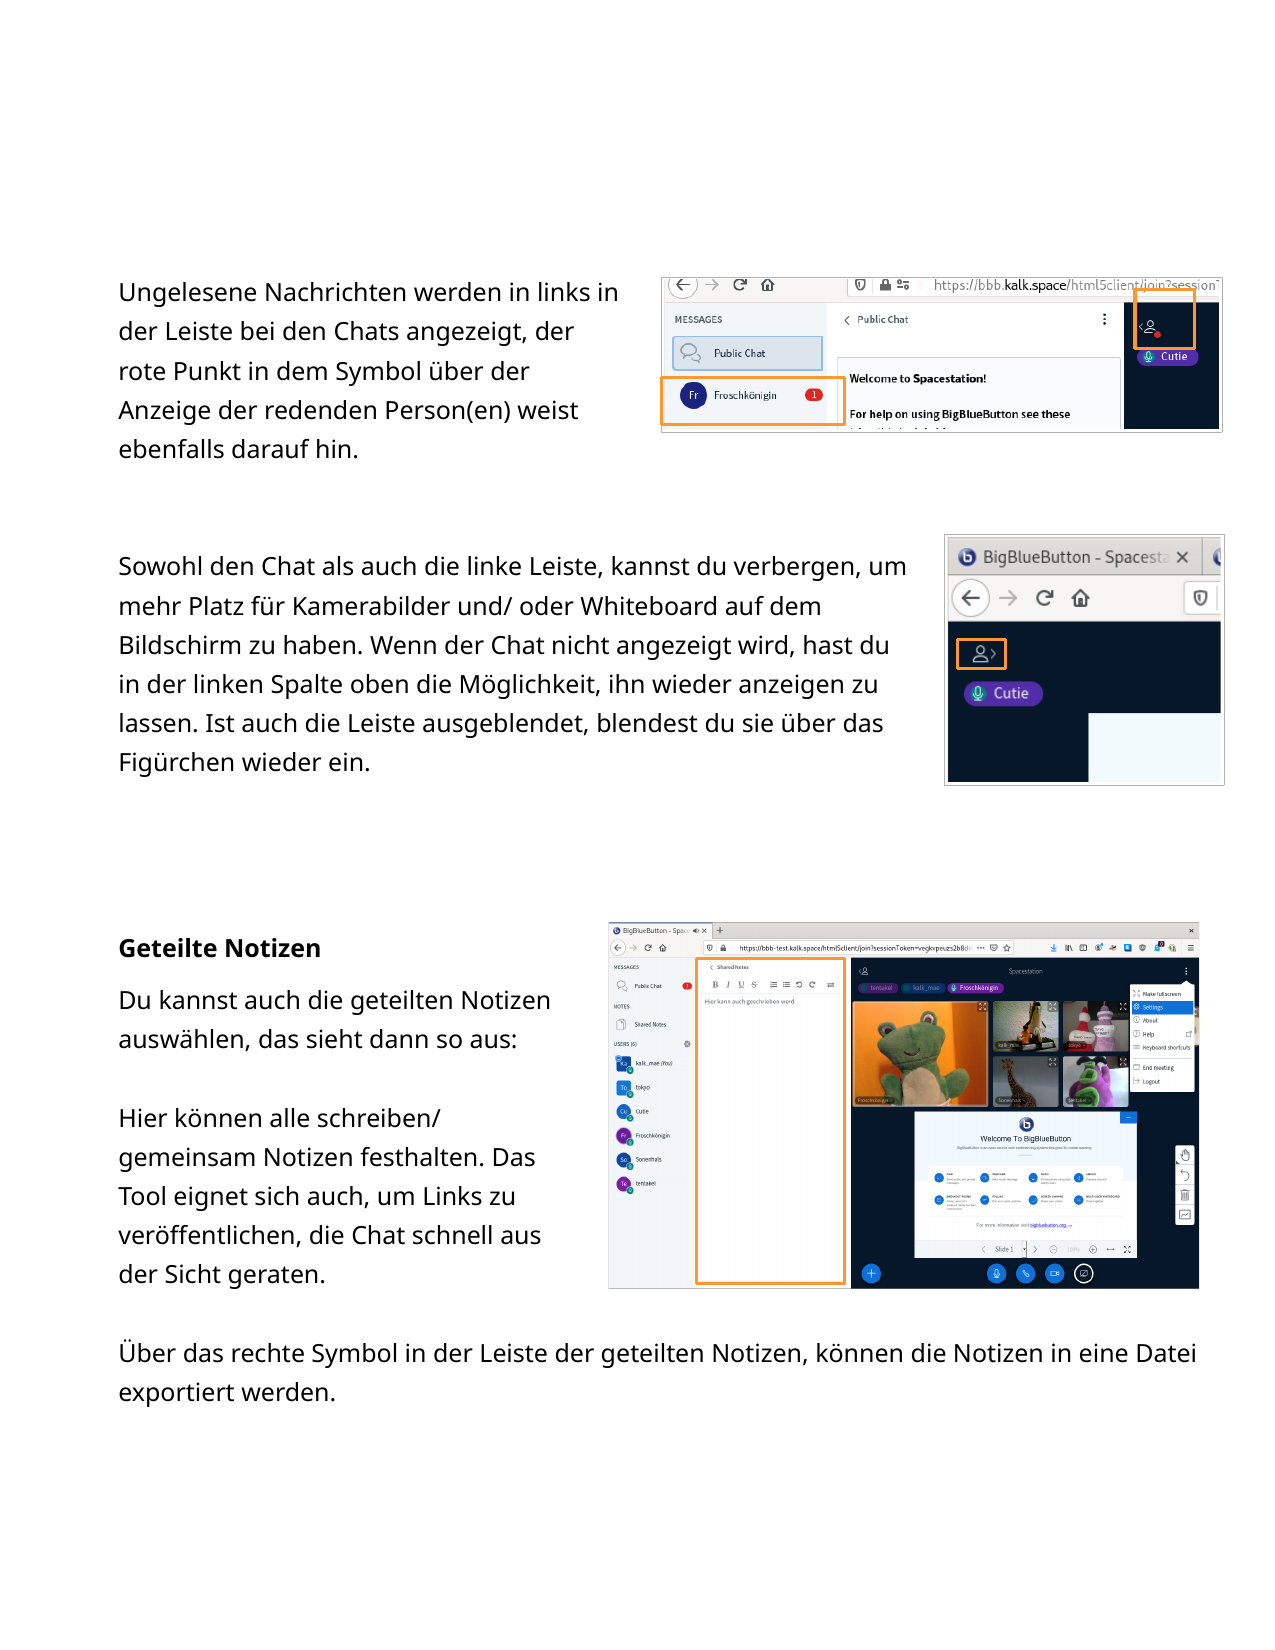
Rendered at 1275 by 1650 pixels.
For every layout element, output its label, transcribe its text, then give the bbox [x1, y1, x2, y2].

text Hier können alle schreiben/ gemeinsam Notizen festhalten. Das Tool eignet sich auch, um Links zu veröffentlichen, die Chat schnell aus der Sicht geraten. [118, 1100, 1216, 1291]
picture [608, 922, 1200, 1289]
text Du kannst auch die geteilten Notizen auswählen, das sieht dann so aus: [118, 983, 608, 1056]
subtitle Geteilte Notizen [118, 931, 608, 965]
text Sowohl den Chat als auch die linke Leiste, kannst du verbergen, um mehr Platz für Kamerabilder und/ oder Whiteboard auf dem Bildschirm zu haben. Wenn der Chat nicht angezeigt wird, hast du in der linken Spalte oben die Möglichkeit, ihn wieder anzeigen zu lassen. Ist auch die Leiste ausgeblendet, blendest du sie über das Figürchen wieder ein. [118, 549, 944, 779]
picture [664, 279, 1219, 429]
picture [664, 379, 843, 423]
text Ungelesene Nachrichten werden in links in der Leiste bei den Chats angezeigt, der rote Punkt in dem Symbol über der Anzeige der redenden Person(en) weist ebenfalls darauf hin. [118, 275, 1216, 466]
text Über das rechte Symbol in der Leiste der geteilten Notizen, können die Notizen in eine Datei exportiert werden. [118, 1335, 1216, 1408]
picture [947, 537, 1221, 782]
subtitle [1200, 931, 1216, 965]
text [662, 278, 1222, 432]
